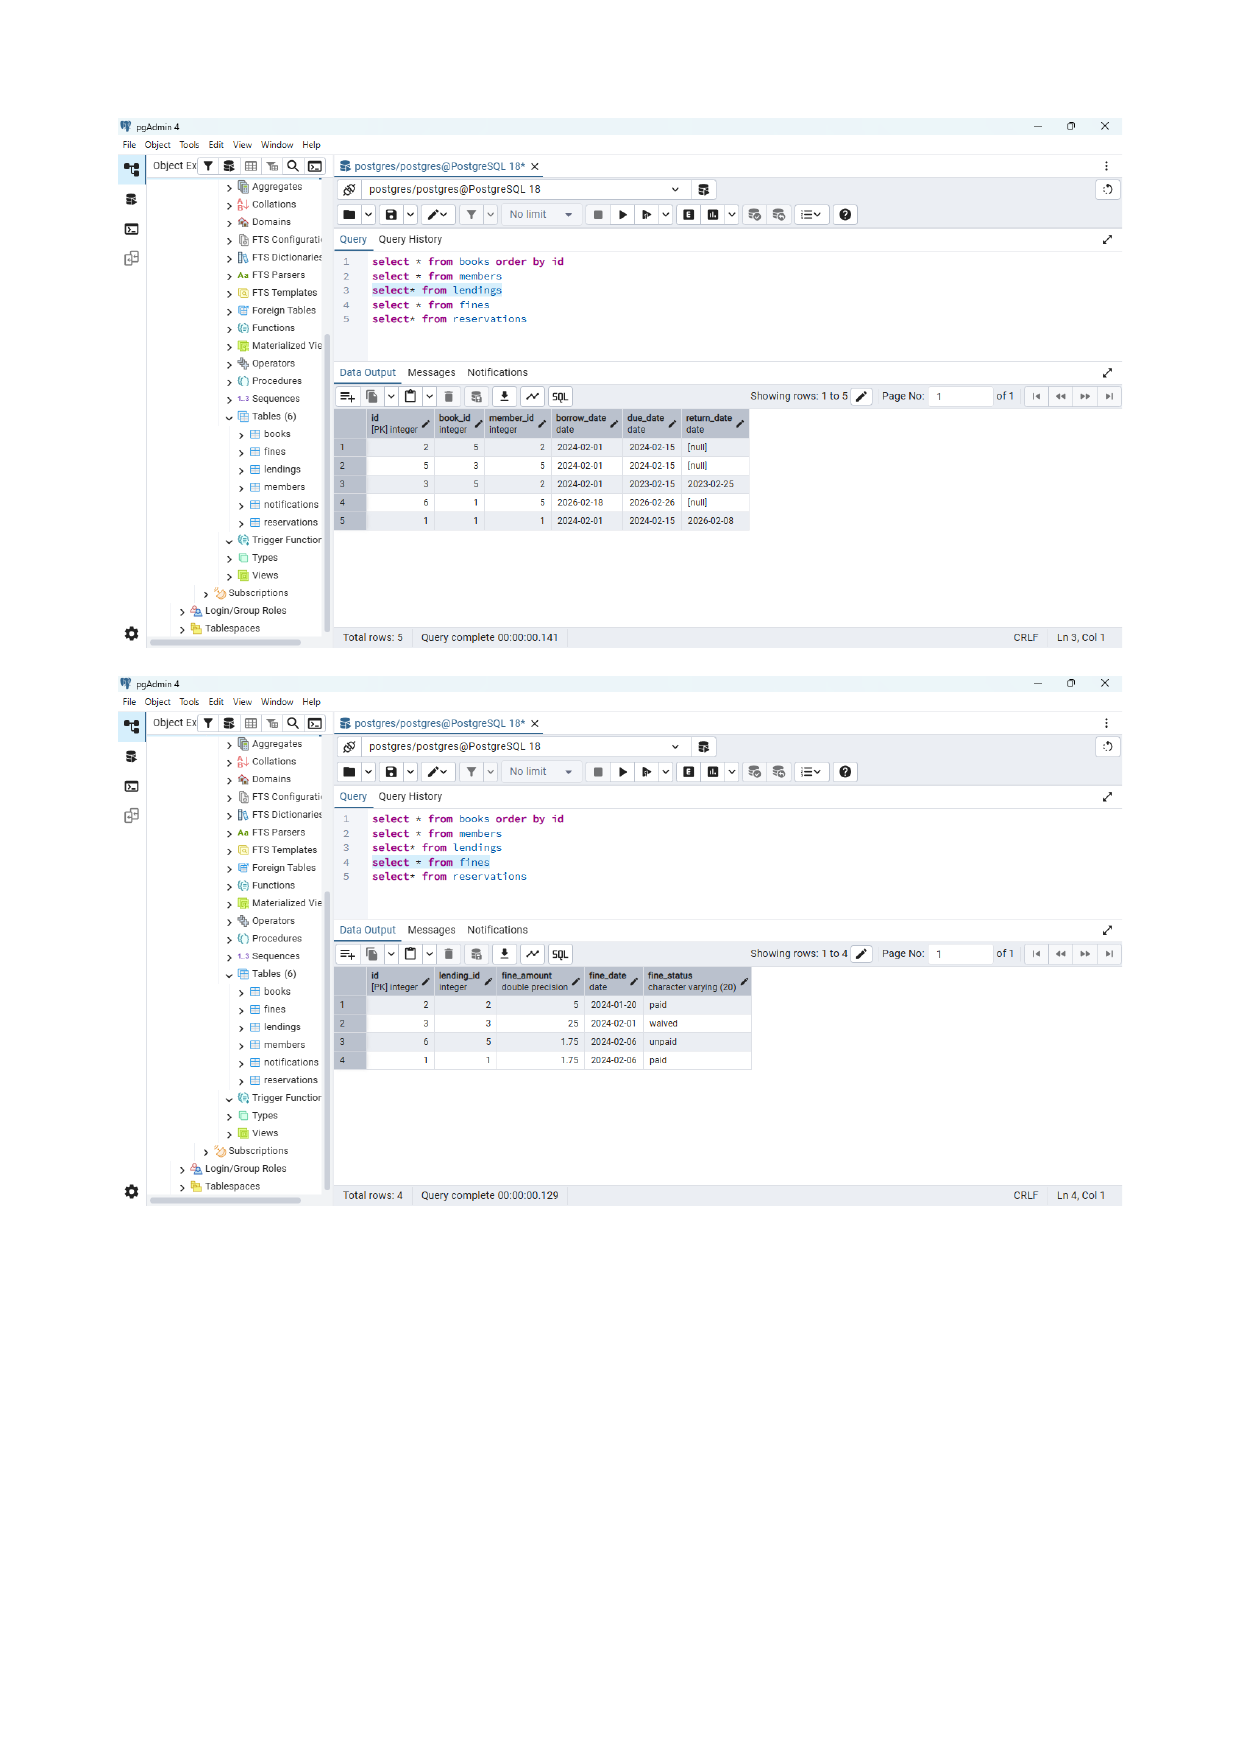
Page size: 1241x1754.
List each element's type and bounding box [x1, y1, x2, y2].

picture [118, 676, 1123, 1206]
picture [118, 118, 1123, 648]
